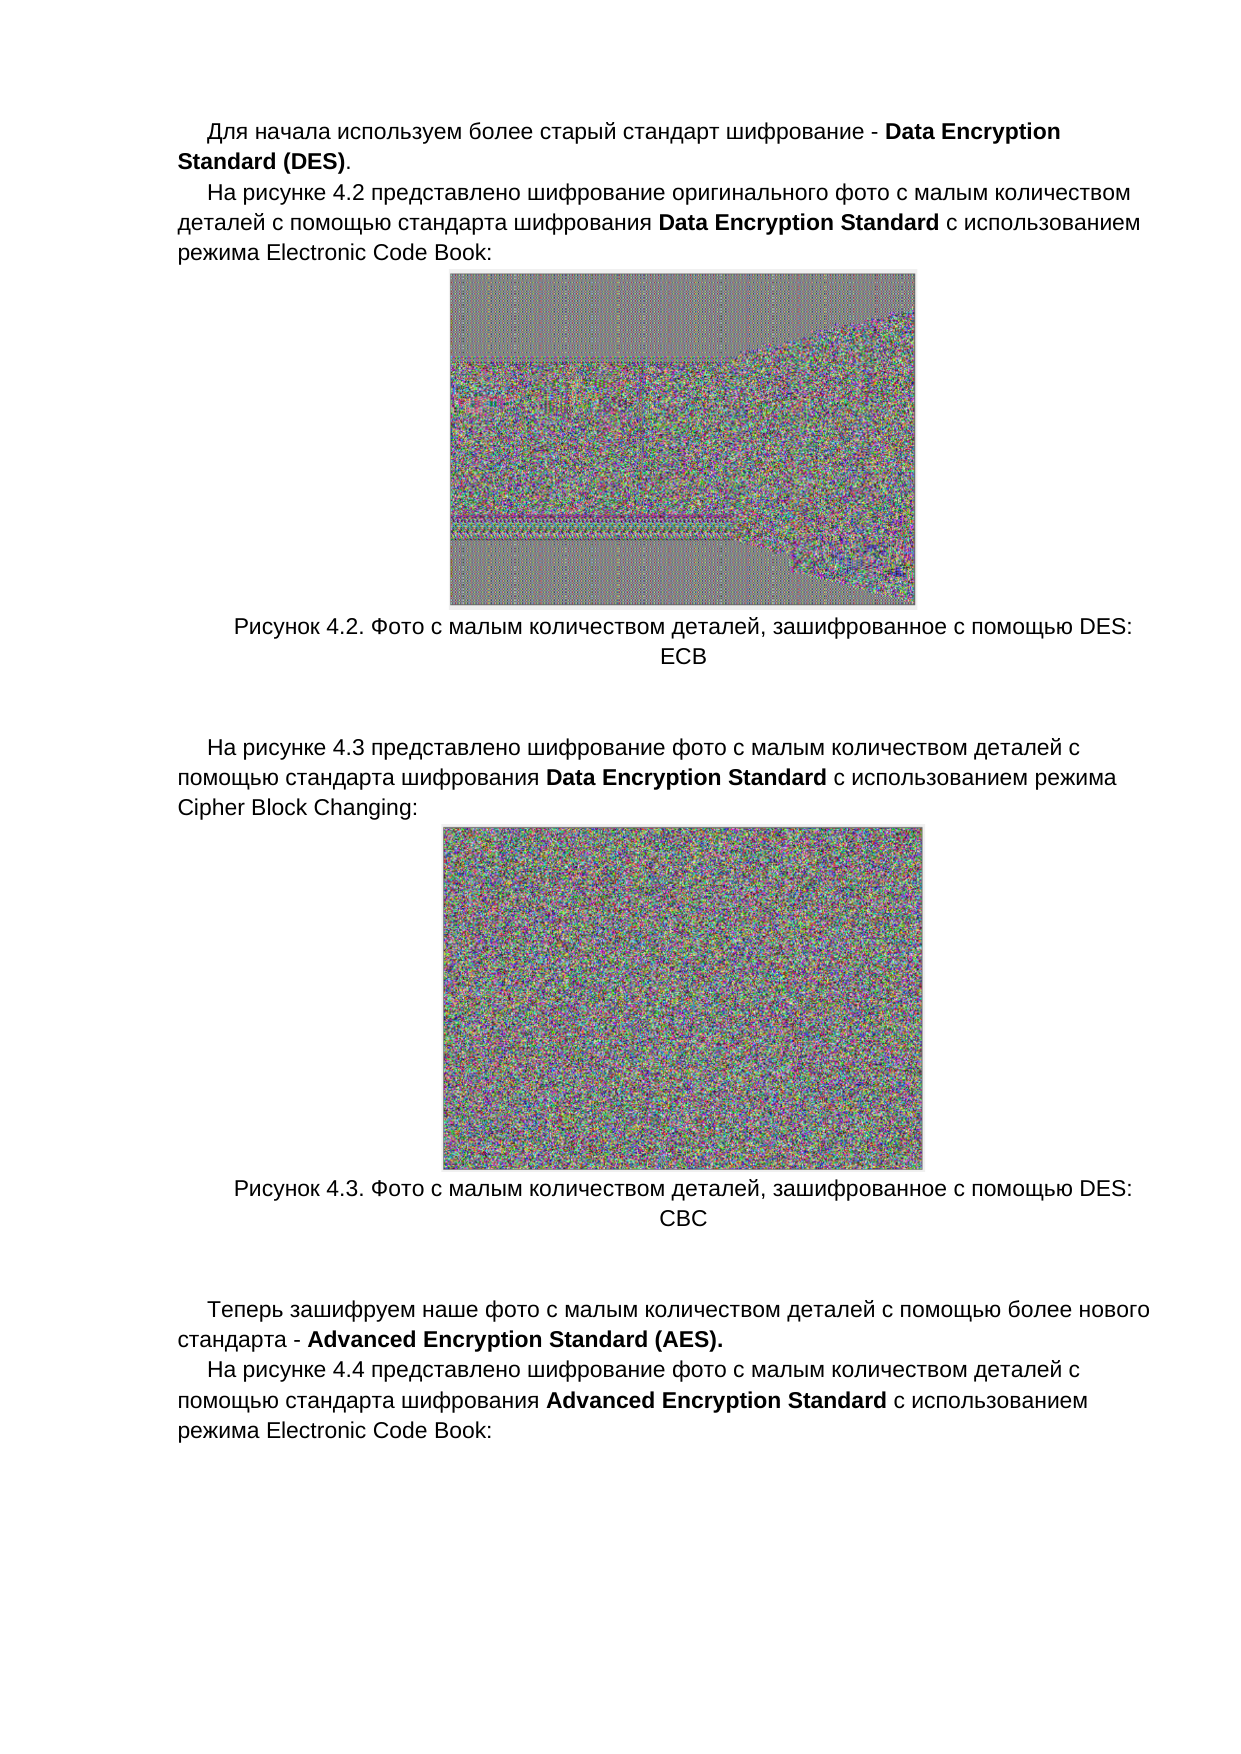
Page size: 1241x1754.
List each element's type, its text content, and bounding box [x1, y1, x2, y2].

picture [441, 824, 926, 1172]
text На рисунке 4.2 представлено шифрование оригинального фото с малым количеством деталей с помощью стандарта шифрования Data Encryption Standard с использованием режима Electronic Code Book: [177, 178, 1152, 265]
picture [448, 269, 918, 610]
text Рисунок 4.2. Фото с малым количеством деталей, зашифрованное с помощью DES: ECB [215, 613, 1152, 670]
text На рисунке 4.3 представлено шифрование фото с малым количеством деталей с помощью стандарта шифрования Data Encryption Standard с использованием режима Cipher Block Changing: [177, 734, 1152, 821]
text Рисунок 4.3. Фото с малым количеством деталей, зашифрованное с помощью DES: CBC [215, 1175, 1152, 1232]
text Теперь зашифруем наше фото с малым количеством деталей с помощью более нового стандарта - Advanced Encryption Standard (AES). [177, 1296, 1152, 1352]
text На рисунке 4.4 представлено шифрование фото с малым количеством деталей с помощью стандарта шифрования Advanced Encryption Standard с использованием режима Electronic Code Book: [177, 1356, 1152, 1443]
text Для начала используем более старый стандарт шифрование - Data Encryption Standard (DES). [177, 118, 1152, 175]
